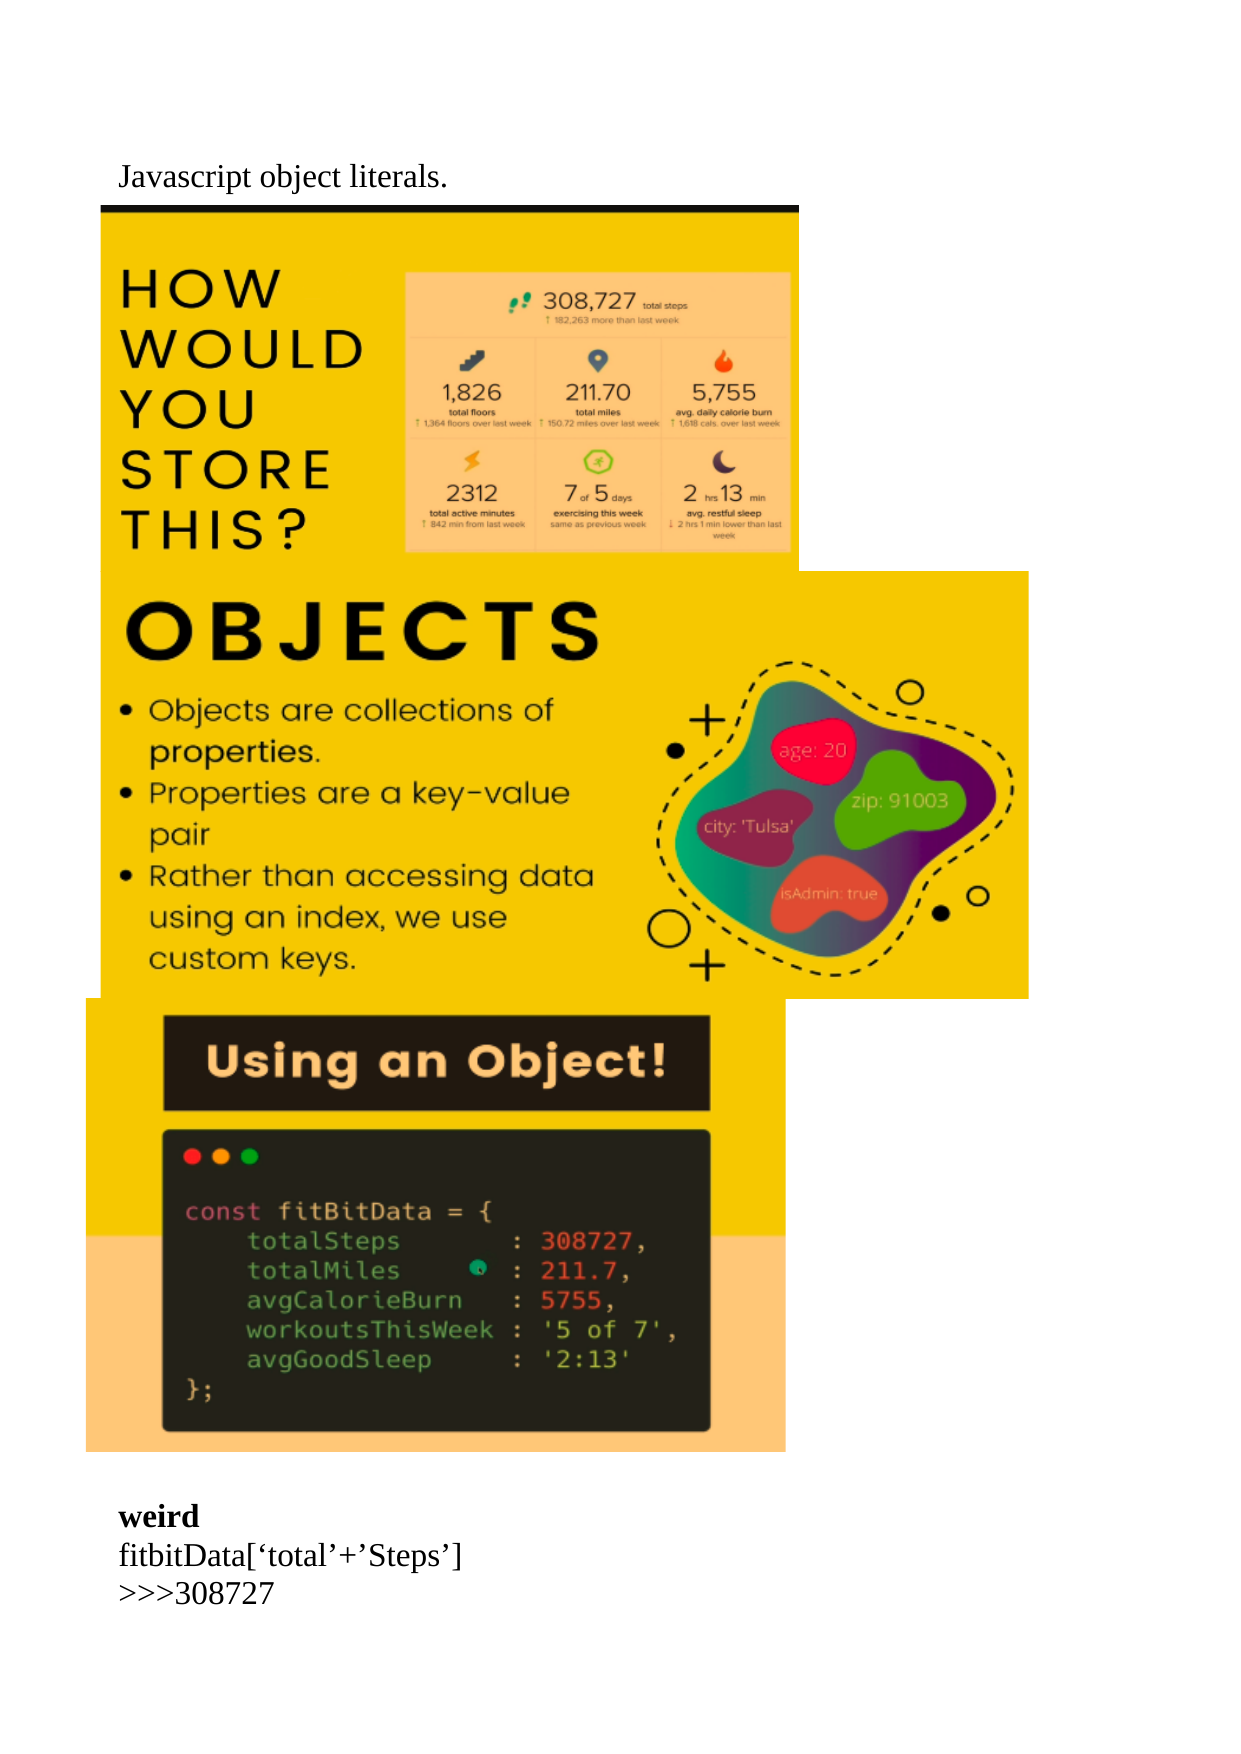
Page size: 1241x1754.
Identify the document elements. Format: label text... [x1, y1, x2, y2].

text >>>308727 [118, 1573, 1122, 1612]
text fitbitData[‘total’+’Steps’] [118, 1535, 1122, 1573]
text Javascript object literals. [118, 156, 1122, 195]
text weird [118, 1497, 1122, 1535]
picture [85, 205, 1029, 1452]
